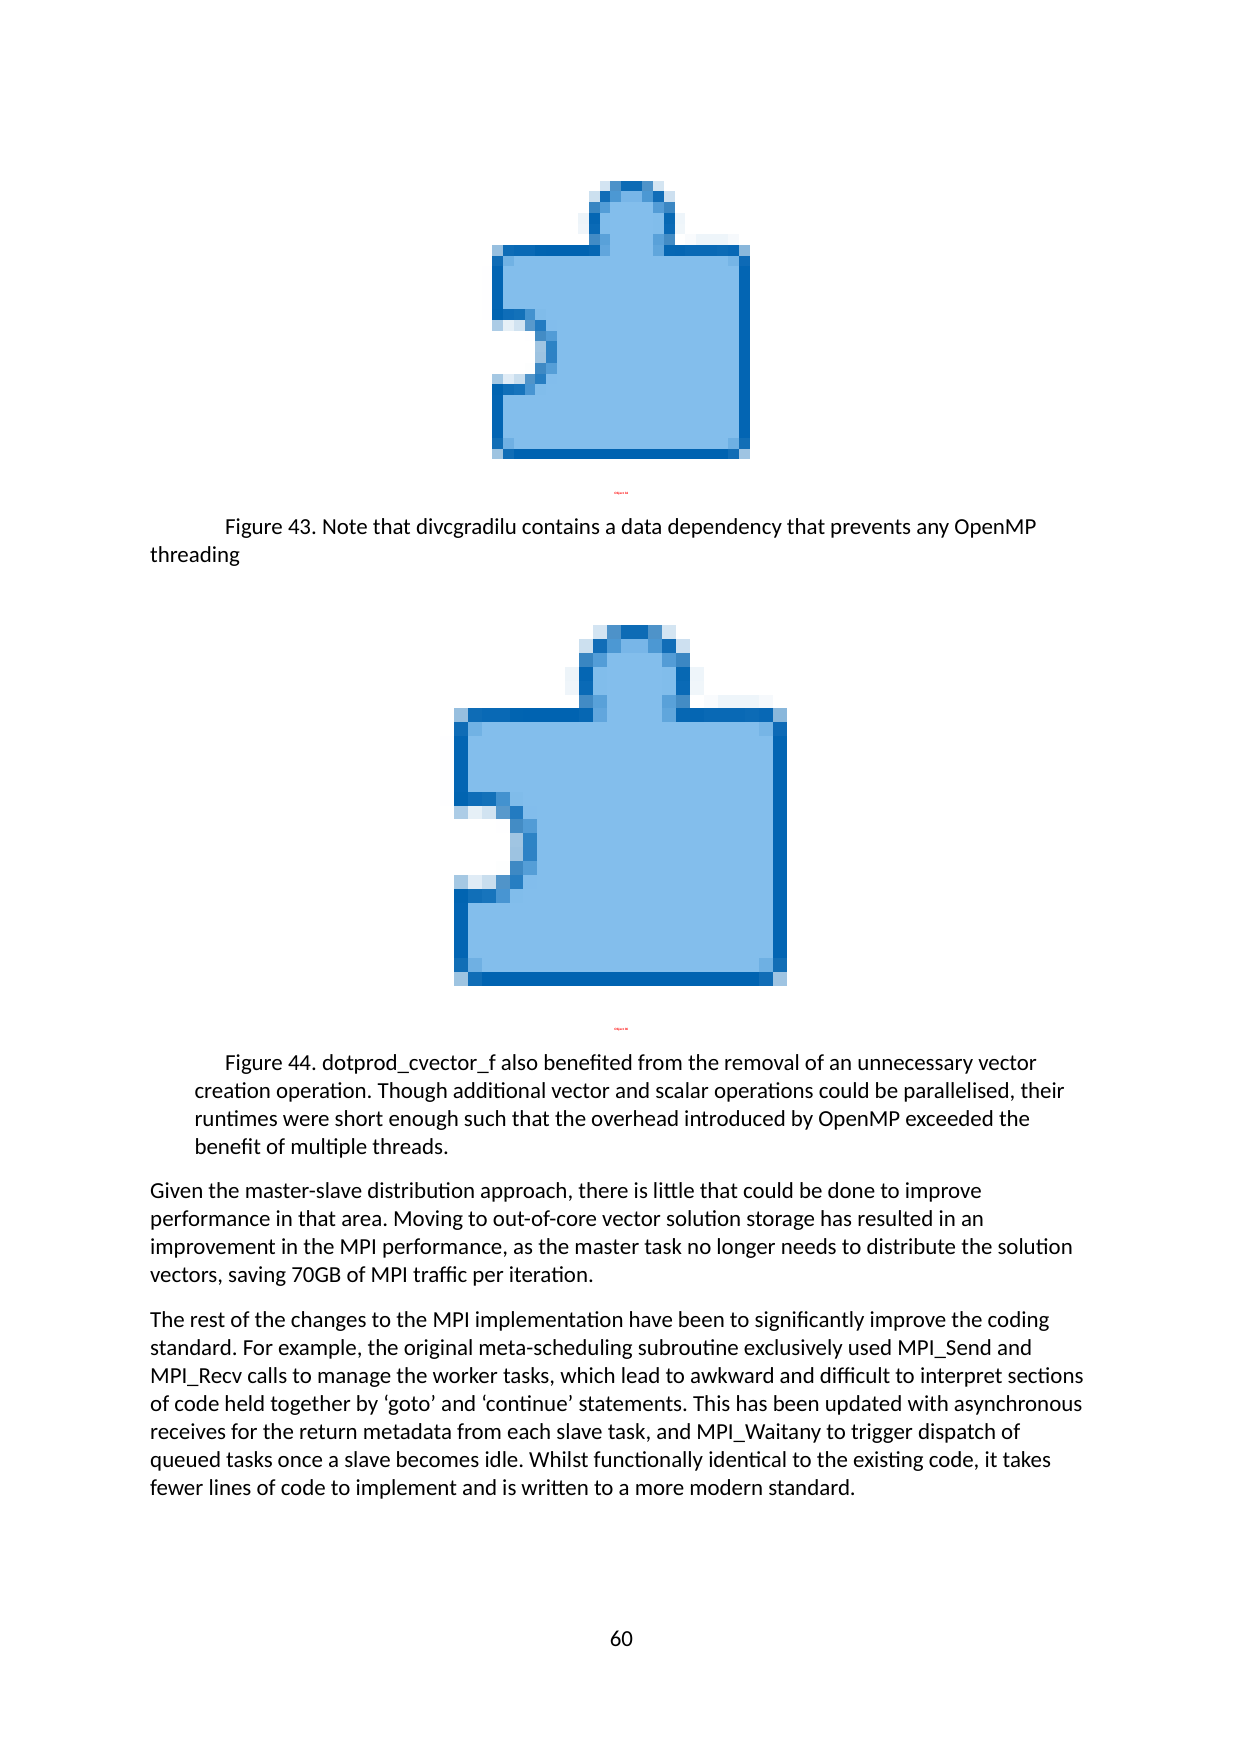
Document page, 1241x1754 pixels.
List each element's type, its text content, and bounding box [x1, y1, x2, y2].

text Figure 44. dotprod_cvector_f also benefited from the removal of an unnecessary vector creation operation. Though additional vector and scalar operations could be parallelised, their runtimes were short enough such that the overhead introduced by OpenMP exceeded the benefit of multiple threads. [194, 1048, 1092, 1160]
text The rest of the changes to the MPI implementation have been to significantly improve the coding standard. For example, the original meta-scheduling subroutine exclusively used MPI_Send and MPI_Recv calls to manage the worker tasks, which lead to awkward and difficult to interpret sections of code held together by ‘goto’ and ‘continue’ statements. This has been updated with asynchronous receives for the return metadata from each slave task, and MPI_Waitany to trigger dispatch of queued tasks once a slave becomes idle. Whilst functionally identical to the existing code, it takes fewer lines of code to implement and is written to a more modern standard. [150, 1305, 1092, 1501]
text Given the master-slave distribution approach, there is little that could be done to improve performance in that area. Moving to out-of-core vector solution storage has resulted in an improvement in the MPI performance, as the master task no longer needs to distribute the solution vectors, saving 70GB of MPI traffic per iteration. [150, 1176, 1092, 1288]
text Figure 43. Note that divcgradilu contains a data dependency that prevents any OpenMP threading [150, 512, 1092, 568]
